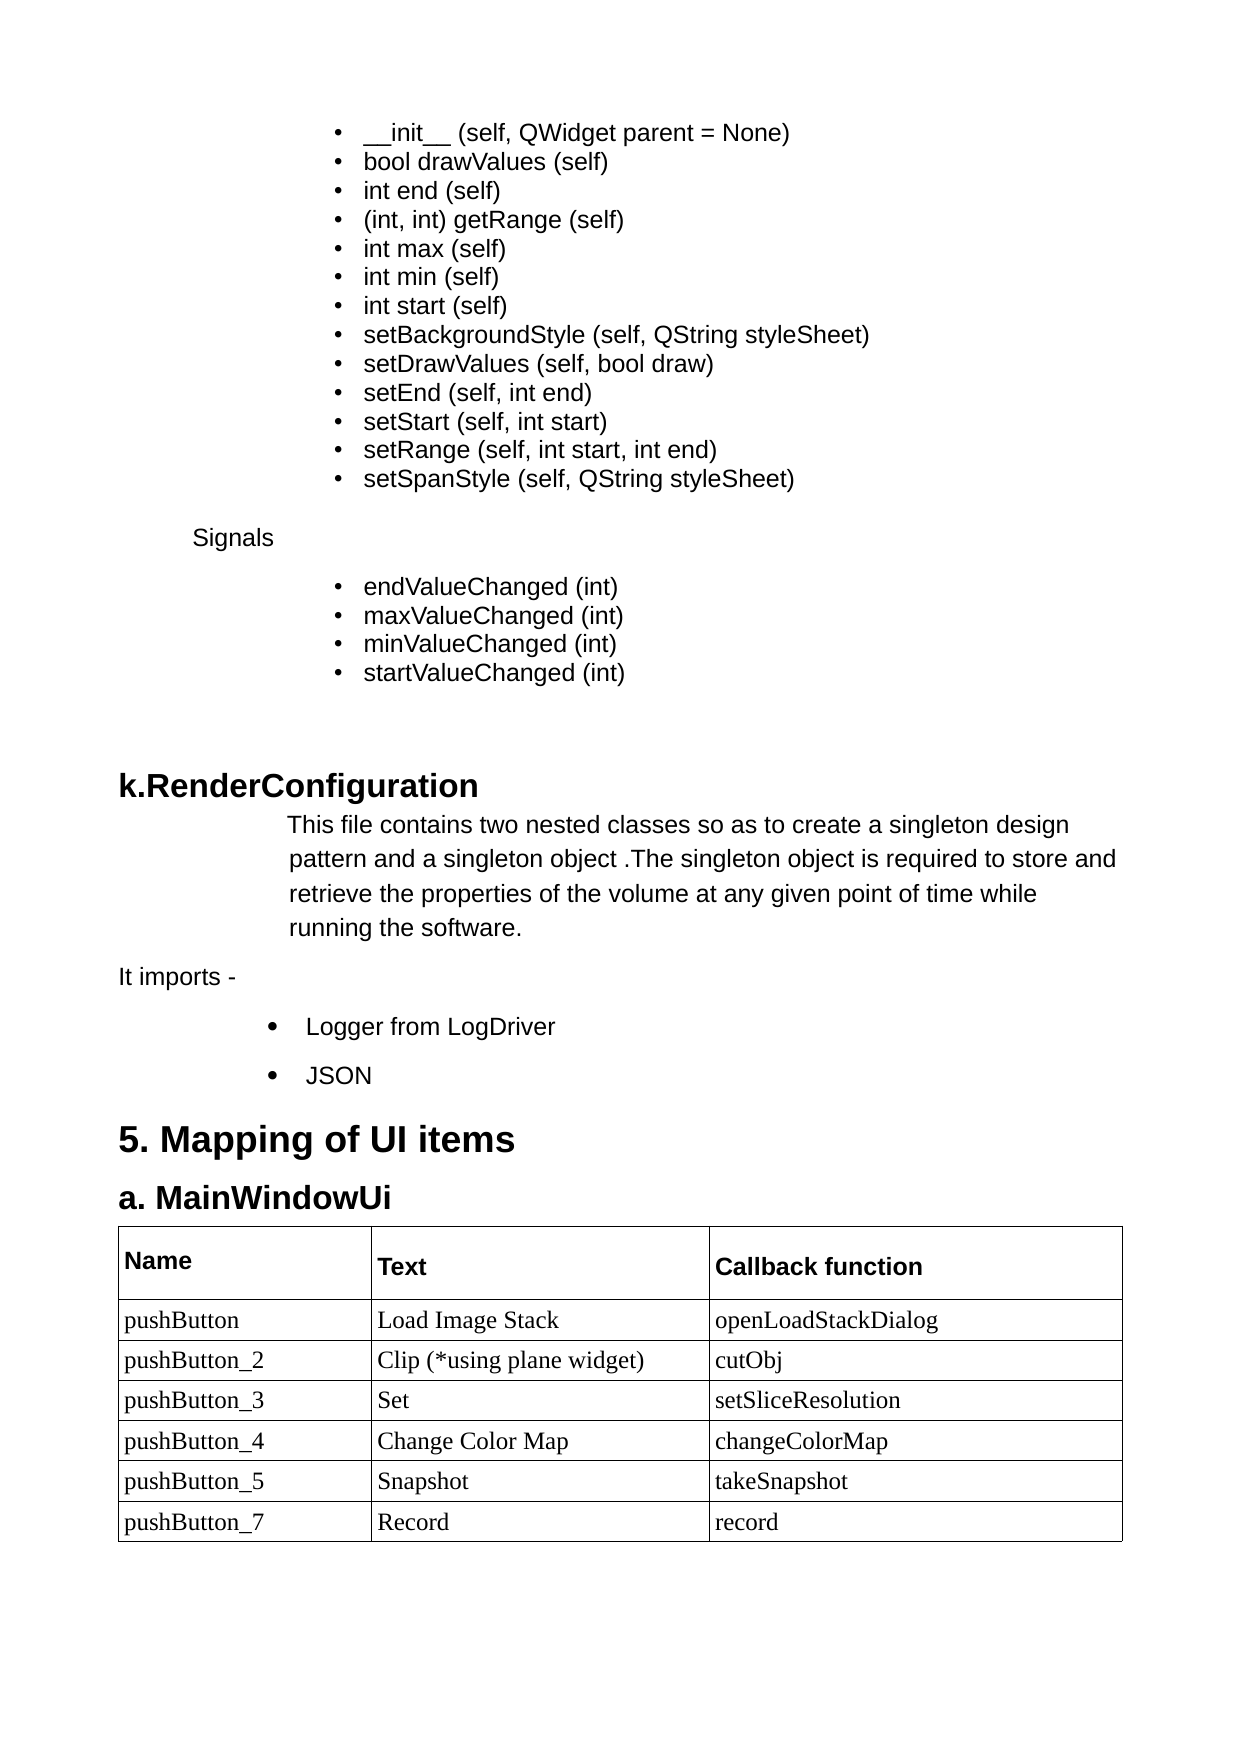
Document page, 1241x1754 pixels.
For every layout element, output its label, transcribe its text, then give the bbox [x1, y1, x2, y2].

table_cell Snapshot [372, 1461, 709, 1501]
table_cell takeSnapshot [710, 1461, 1122, 1501]
table_cell pushButton_3 [119, 1381, 371, 1420]
text It imports - [118, 962, 1122, 991]
text Signals [118, 523, 1122, 551]
list minValueChanged (int) [334, 629, 1063, 658]
table_cell pushButton_5 [119, 1461, 371, 1501]
list int min (self) [334, 262, 1063, 291]
table_cell Record [372, 1502, 709, 1541]
table_cell changeColorMap [710, 1421, 1122, 1460]
list startValueChanged (int) [334, 658, 1063, 687]
list endValueChanged (int) [334, 572, 1063, 601]
table_cell openLoadStackDialog [710, 1300, 1122, 1339]
list int max (self) [334, 233, 1063, 262]
list (int, int) getRange (self) [334, 205, 1063, 233]
list setEnd (self, int end) [334, 378, 1063, 407]
table_cell Clip (*using plane widget) [372, 1341, 709, 1380]
table_cell Load Image Stack [372, 1300, 709, 1339]
list int start (self) [334, 291, 1063, 320]
list bool drawValues (self) [334, 147, 1063, 176]
table_header Name [119, 1227, 371, 1299]
table_cell pushButton_7 [119, 1502, 371, 1541]
list setDrawValues (self, bool draw) [334, 349, 1063, 378]
list setSpanStyle (self, QString styleSheet) [334, 464, 1063, 493]
table_header Callback function [710, 1227, 1122, 1299]
table_cell pushButton_2 [119, 1341, 371, 1380]
subtitle 5. Mapping of UI items [118, 1135, 215, 1156]
subtitle 5. Mapping of UI items [311, 1135, 1122, 1156]
subtitle 5. Mapping of UI items [242, 1135, 306, 1156]
list JSON [268, 1061, 1122, 1089]
subtitle a. MainWindowUi [118, 1194, 1122, 1213]
text k.RenderConfiguration This file contains two nested classes so as to create a singleton design pattern and a singleton object .The singleton object is required to store and retrieve the properties of the volume at any given point of time while running the software. [118, 766, 1122, 942]
table_cell pushButton_4 [119, 1421, 371, 1460]
table_cell Set [372, 1381, 709, 1420]
table_header Text [372, 1227, 709, 1299]
list Logger from LogDriver [268, 1011, 1122, 1040]
table_cell record [710, 1502, 1122, 1541]
list int end (self) [334, 176, 1063, 205]
table_cell cutObj [710, 1341, 1122, 1380]
list __init__ (self, QWidget parent = None) [334, 118, 1063, 147]
table_cell Change Color Map [372, 1421, 709, 1460]
table_cell setSliceResolution [710, 1381, 1122, 1420]
list setRange (self, int start, int end) [334, 436, 1063, 464]
table_cell pushButton [119, 1300, 371, 1339]
list setBackgroundStyle (self, QString styleSheet) [334, 320, 1063, 349]
list setStart (self, int start) [334, 407, 1063, 436]
list maxValueChanged (int) [334, 601, 1063, 629]
